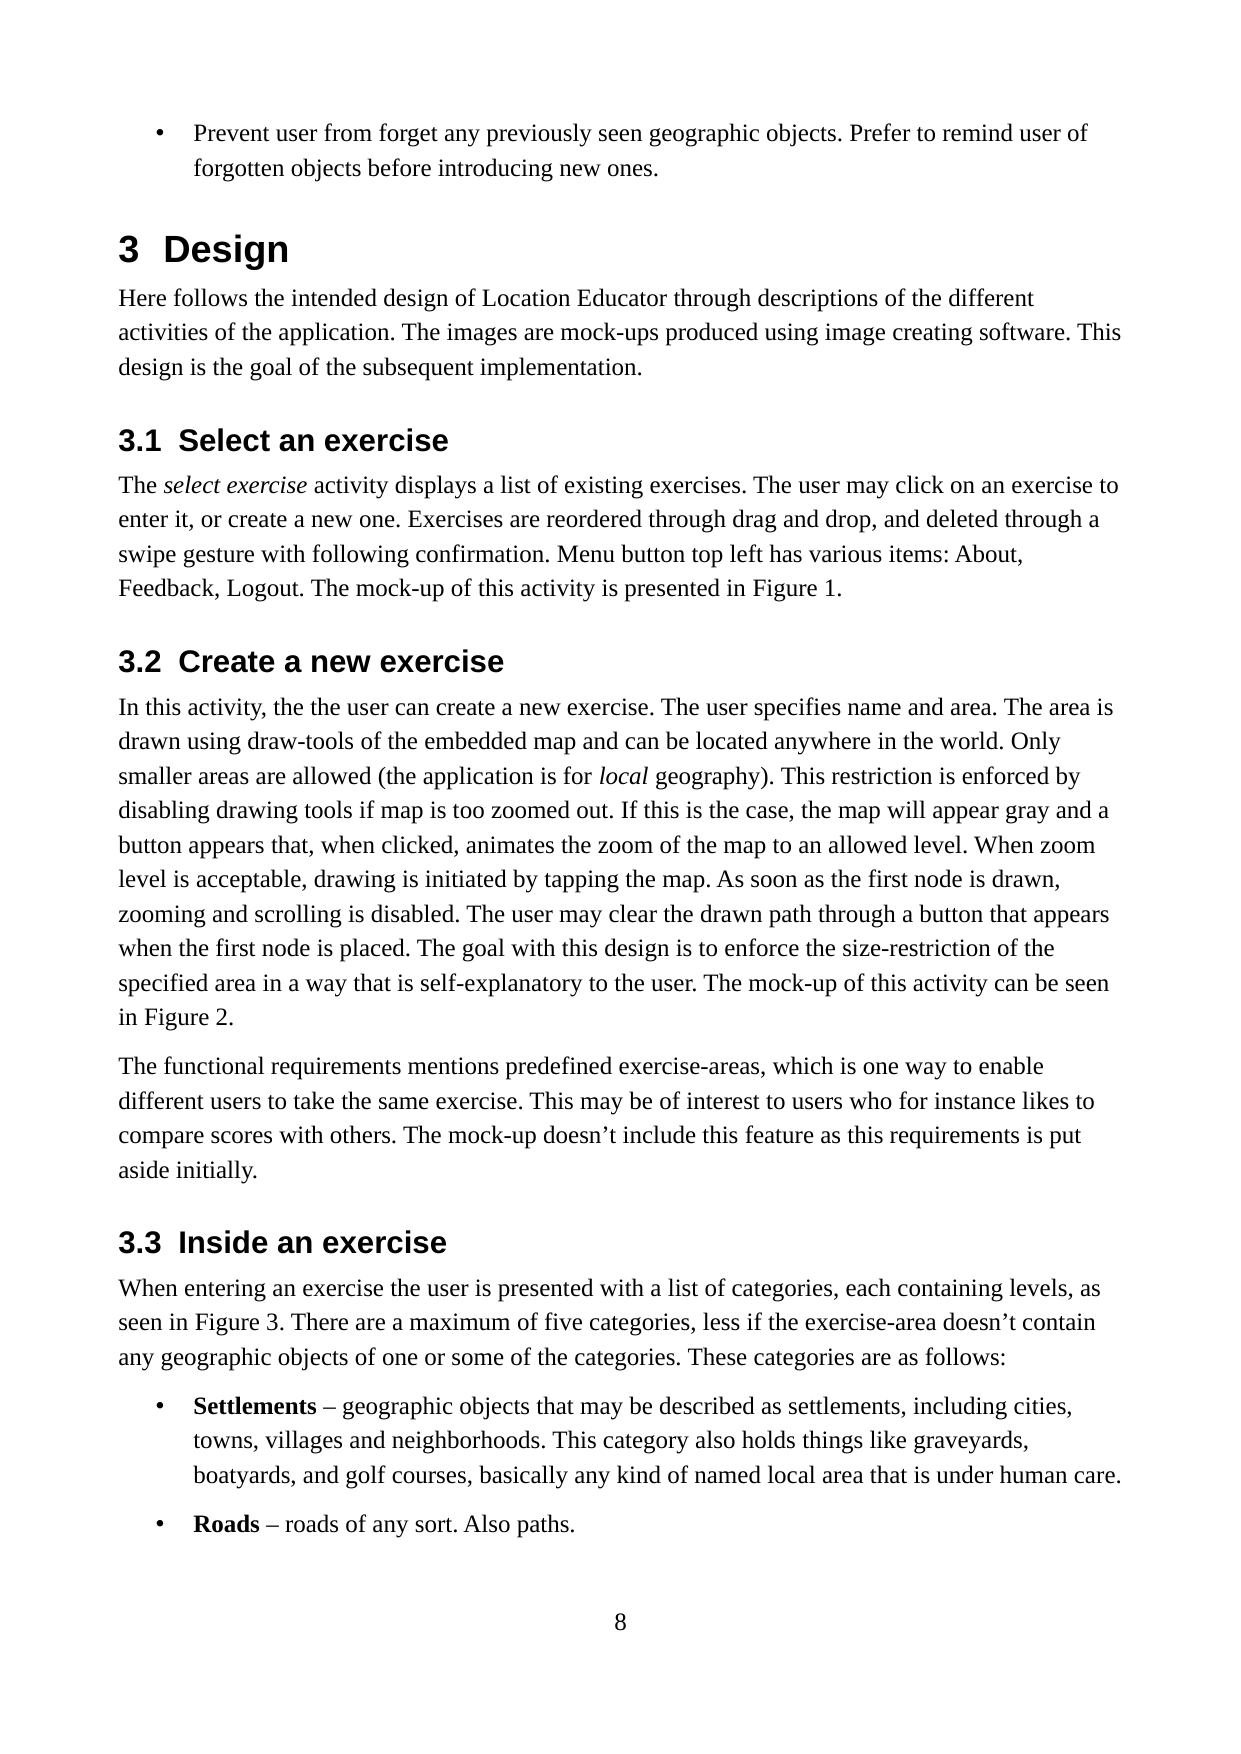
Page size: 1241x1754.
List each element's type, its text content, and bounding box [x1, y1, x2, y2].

text The functional requirements mentions predefined exercise-areas, which is one way to enable different users to take the same exercise. This may be of interest to users who for instance likes to compare scores with others. The mock-up doesn’t include this feature as this requirements is put aside initially. [118, 1051, 1122, 1183]
subtitle Create a new exercise [118, 643, 1122, 679]
list Settlements – geographic objects that may be described as settlements, including cities, towns, villages and neighborhoods. This category also holds things like graveyards, boatyards, and golf courses, basically any kind of named local area that is under human care. [156, 1391, 1122, 1489]
subtitle Inside an exercise [118, 1224, 1122, 1261]
text Here follows the intended design of Location Educator through descriptions of the different activities of the application. The images are mock-ups produced using image creating software. This design is the goal of the subsequent implementation. [118, 283, 1122, 381]
text When entering an exercise the user is presented with a list of categories, each containing levels, as seen in Figure 3. There are a maximum of five categories, less if the exercise-area doesn’t contain any geographic objects of one or some of the categories. These categories are as follows: [118, 1273, 1122, 1371]
list Prevent user from forget any previously seen geographic objects. Prefer to remind user of forgotten objects before introducing new ones. [156, 118, 1122, 181]
list Roads – roads of any sort. Also paths. [156, 1509, 1122, 1538]
subtitle Design [118, 227, 1122, 270]
text The select exercise activity displays a list of existing exercises. The user may click on an exercise to enter it, or create a new one. Exercises are reordered through drag and drop, and deleted through a swipe gesture with following confirmation. Menu button top left has various items: About, Feedback, Logout. The mock-up of this activity is presented in Figure 1. [118, 470, 1122, 602]
subtitle Select an exercise [118, 422, 1122, 458]
text In this activity, the the user can create a new exercise. The user specifies name and area. The area is drawn using draw-tools of the embedded map and can be located anywhere in the world. Only smaller areas are allowed (the application is for local geography). This restriction is enforced by disabling drawing tools if map is too zoomed out. If this is the case, the map will appear gray and a button appears that, when clicked, animates the zoom of the map to an allowed level. When zoom level is acceptable, drawing is initiated by tapping the map. As soon as the first node is drawn, zooming and scrolling is disabled. The user may clear the drawn path through a button that appears when the first node is placed. The goal with this design is to enforce the size-restriction of the specified area in a way that is self-explanatory to the user. The mock-up of this activity can be seen in Figure 2. [118, 692, 1122, 1031]
